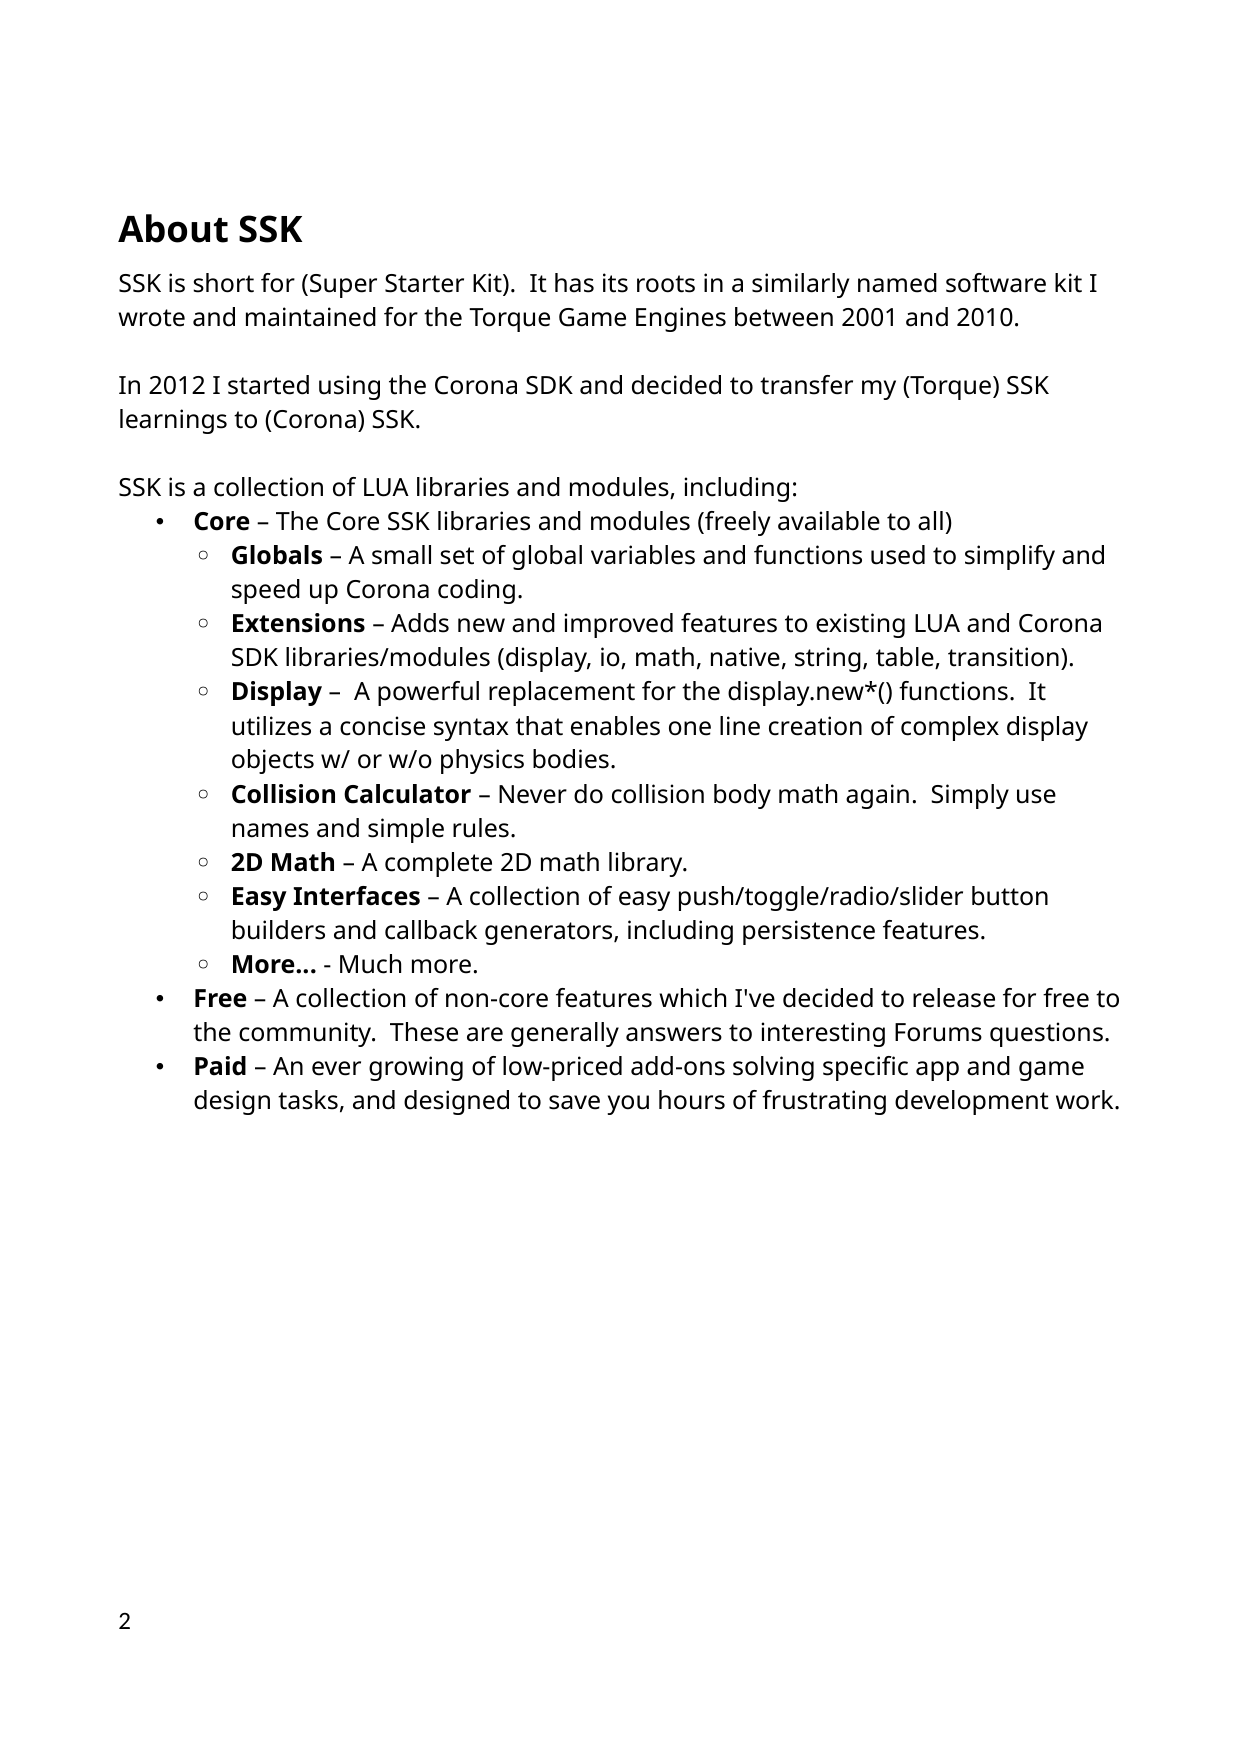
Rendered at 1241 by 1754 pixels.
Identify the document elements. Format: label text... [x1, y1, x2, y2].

text In 2012 I started using the Corona SDK and decided to transfer my (Torque) SSK learnings to (Corona) SSK. [118, 367, 1122, 436]
subtitle About SSK [118, 203, 1122, 253]
list Display – A powerful replacement for the display.new*() functions. It utilizes a concise syntax that enables one line creation of complex display objects w/ or w/o physics bodies. [193, 674, 1122, 776]
text SSK is short for (Super Starter Kit). It has its roots in a similarly named software kit I wrote and maintained for the Torque Game Engines between 2001 and 2010. [118, 265, 1122, 333]
list 2D Math – A complete 2D math library. [193, 844, 1122, 878]
text SSK is a collection of LUA libraries and modules, including: [118, 470, 1122, 504]
list Core – The Core SSK libraries and modules (freely available to all) [156, 504, 1122, 538]
list Free – A collection of non-core features which I've decided to release for free to the community. These are generally answers to interesting Forums questions. [156, 981, 1122, 1049]
list Globals – A small set of global variables and functions used to simplify and speed up Corona coding. [193, 538, 1122, 606]
list Paid – An ever growing of low-priced add-ons solving specific app and game design tasks, and designed to save you hours of frustrating development work. [156, 1049, 1122, 1117]
list Collision Calculator – Never do collision body math again. Simply use names and simple rules. [193, 776, 1122, 844]
list Extensions – Adds new and improved features to existing LUA and Corona SDK libraries/modules (display, io, math, native, string, table, transition). [193, 606, 1122, 674]
list Easy Interfaces – A collection of easy push/toggle/radio/slider button builders and callback generators, including persistence features. [193, 878, 1122, 947]
list More... - Much more. [193, 947, 1122, 981]
